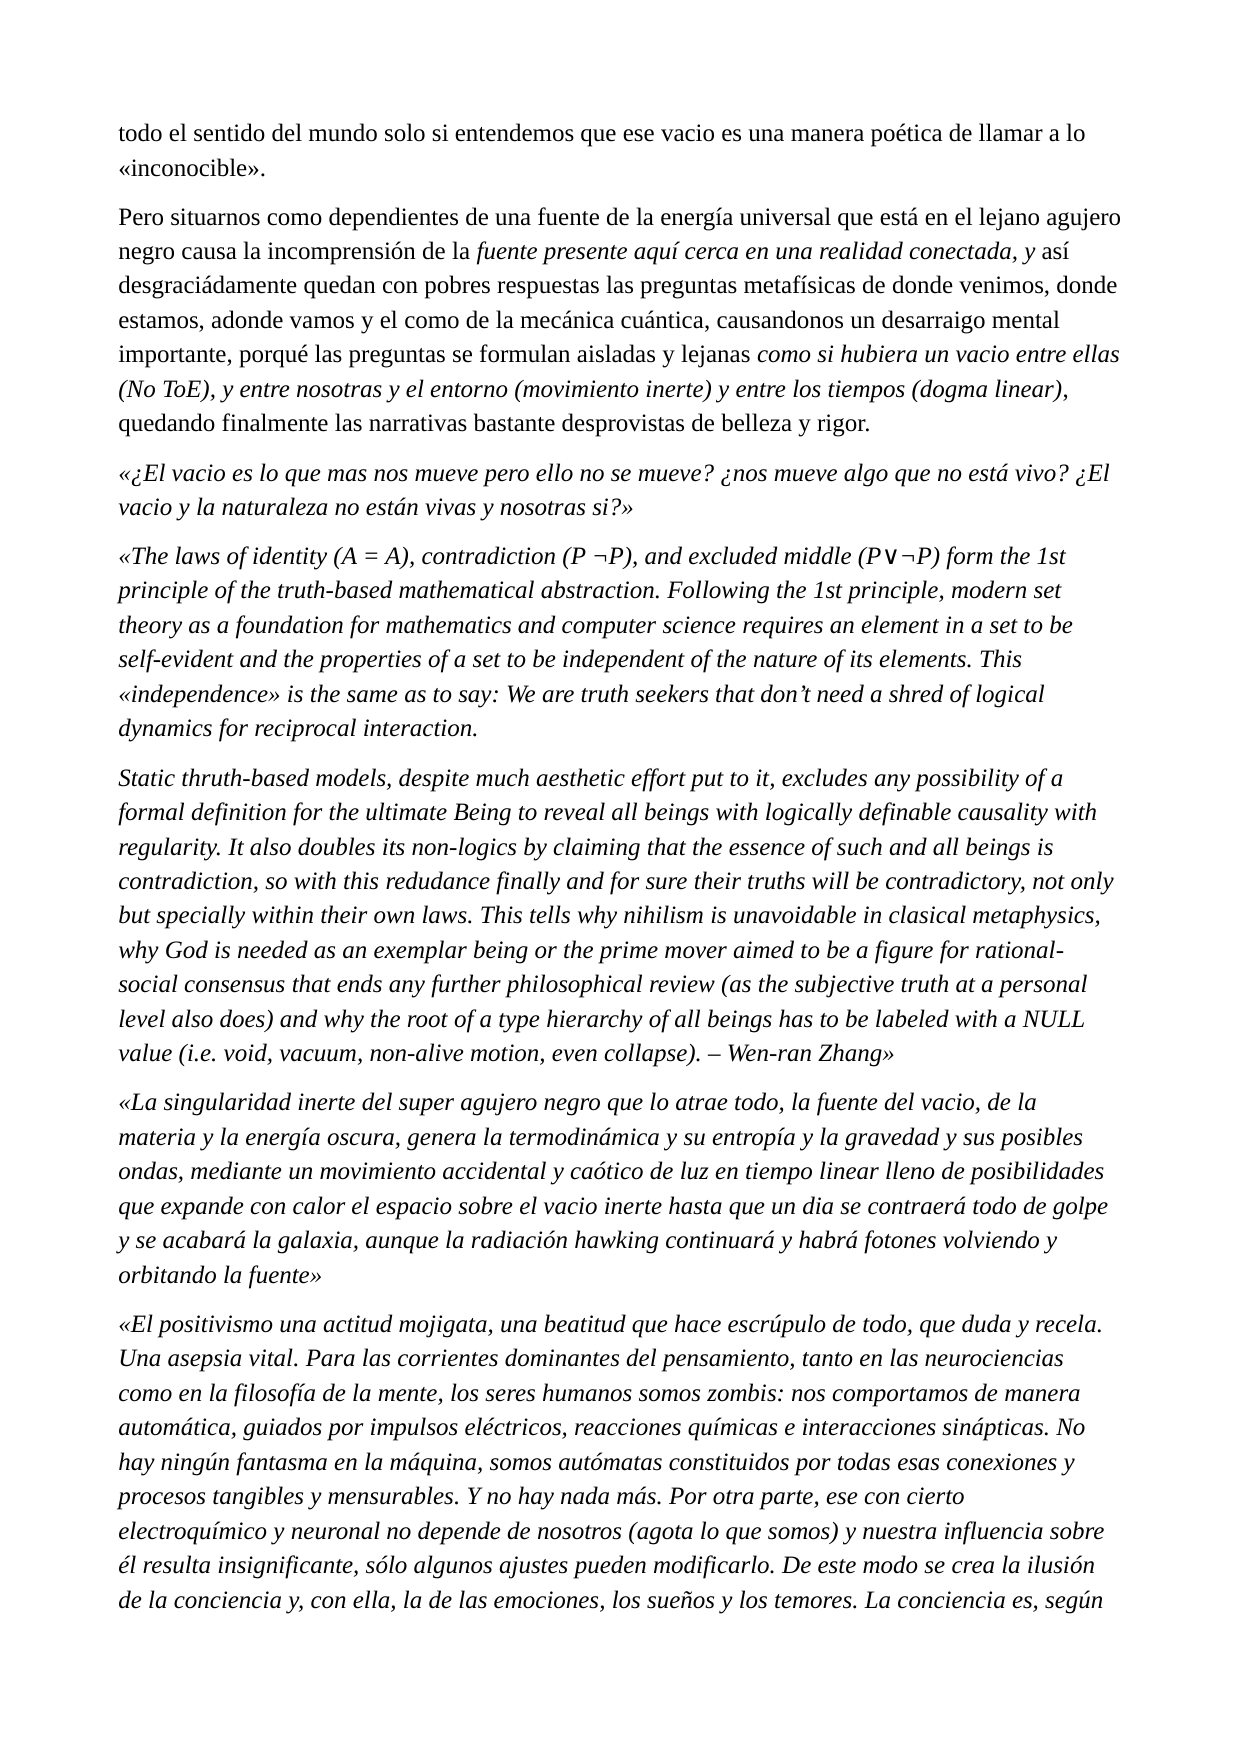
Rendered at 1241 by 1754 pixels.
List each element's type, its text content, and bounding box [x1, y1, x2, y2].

text «¿El vacio es lo que mas nos mueve pero ello no se mueve? ¿nos mueve algo que no está vivo? ¿El vacio y la naturaleza no están vivas y nosotras si?» [118, 458, 1122, 521]
text Static thruth-based models, despite much aesthetic effort put to it, excludes any possibility of a formal definition for the ultimate Being to reveal all beings with logically definable causality with regularity. It also doubles its non-logics by claiming that the essence of such and all beings is contradiction, so with this redudance finally and for sure their truths will be contradictory, not only but specially within their own laws. This tells why nihilism is unavoidable in clasical metaphysics, why God is needed as an exemplar being or the prime mover aimed to be a figure for rational-social consensus that ends any further philosophical review (as the subjective truth at a personal level also does) and why the root of a type hierarchy of all beings has to be labeled with a NULL value (i.e. void, vacuum, non-alive motion, even collapse). – Wen-ran Zhang» [118, 763, 1122, 1067]
text «El positivismo una actitud mojigata, una beatitud que hace escrúpulo de todo, que duda y recela. Una asepsia vital. Para las corrientes dominantes del pensamiento, tanto en las neurociencias como en la filosofía de la mente, los seres humanos somos zombis: nos comportamos de manera automática, guiados por impulsos eléctricos, reacciones químicas e interacciones sinápticas. No hay ningún fantasma en la máquina, somos autómatas constituidos por todas esas conexiones y procesos tangibles y mensurables. Y no hay nada más. Por otra parte, ese con cierto electroquímico y neuronal no depende de nosotros (agota lo que somos) y nuestra influencia sobre él resulta insignificante, sólo algunos ajustes pueden modificarlo. De este modo se crea la ilusión de la conciencia y, con ella, la de las emociones, los sueños y los temores. La conciencia es, según [118, 1309, 1122, 1613]
text todo el sentido del mundo solo si entendemos que ese vacio es una manera poética de llamar a lo «inconocible». [118, 118, 1122, 181]
text «The laws of identity (A = A), contradiction (P ¬P), and excluded middle (P∨¬P) form the 1st principle of the truth-based mathematical abstraction. Following the 1st principle, modern set theory as a foundation for mathematics and computer science requires an element in a set to be self-evident and the properties of a set to be independent of the nature of its elements. This «independence» is the same as to say: We are truth seekers that don’t need a shred of logical dynamics for reciprocal interaction. [118, 541, 1122, 742]
text Pero situarnos como dependientes de una fuente de la energía universal que está en el lejano agujero negro causa la incomprensión de la fuente presente aquí cerca en una realidad conectada, y así desgraciádamente quedan con pobres respuestas las preguntas metafísicas de donde venimos, donde estamos, adonde vamos y el como de la mecánica cuántica, causandonos un desarraigo mental importante, porqué las preguntas se formulan aisladas y lejanas como si hubiera un vacio entre ellas (No ToE), y entre nosotras y el entorno (movimiento inerte) y entre los tiempos (dogma linear), quedando finalmente las narrativas bastante desprovistas de belleza y rigor. [118, 202, 1122, 437]
text «La singularidad inerte del super agujero negro que lo atrae todo, la fuente del vacio, de la materia y la energía oscura, genera la termodinámica y su entropía y la gravedad y sus posibles ondas, mediante un movimiento accidental y caótico de luz en tiempo linear lleno de posibilidades que expande con calor el espacio sobre el vacio inerte hasta que un dia se contraerá todo de golpe y se acabará la galaxia, aunque la radiación hawking continuará y habrá fotones volviendo y orbitando la fuente» [118, 1087, 1122, 1289]
